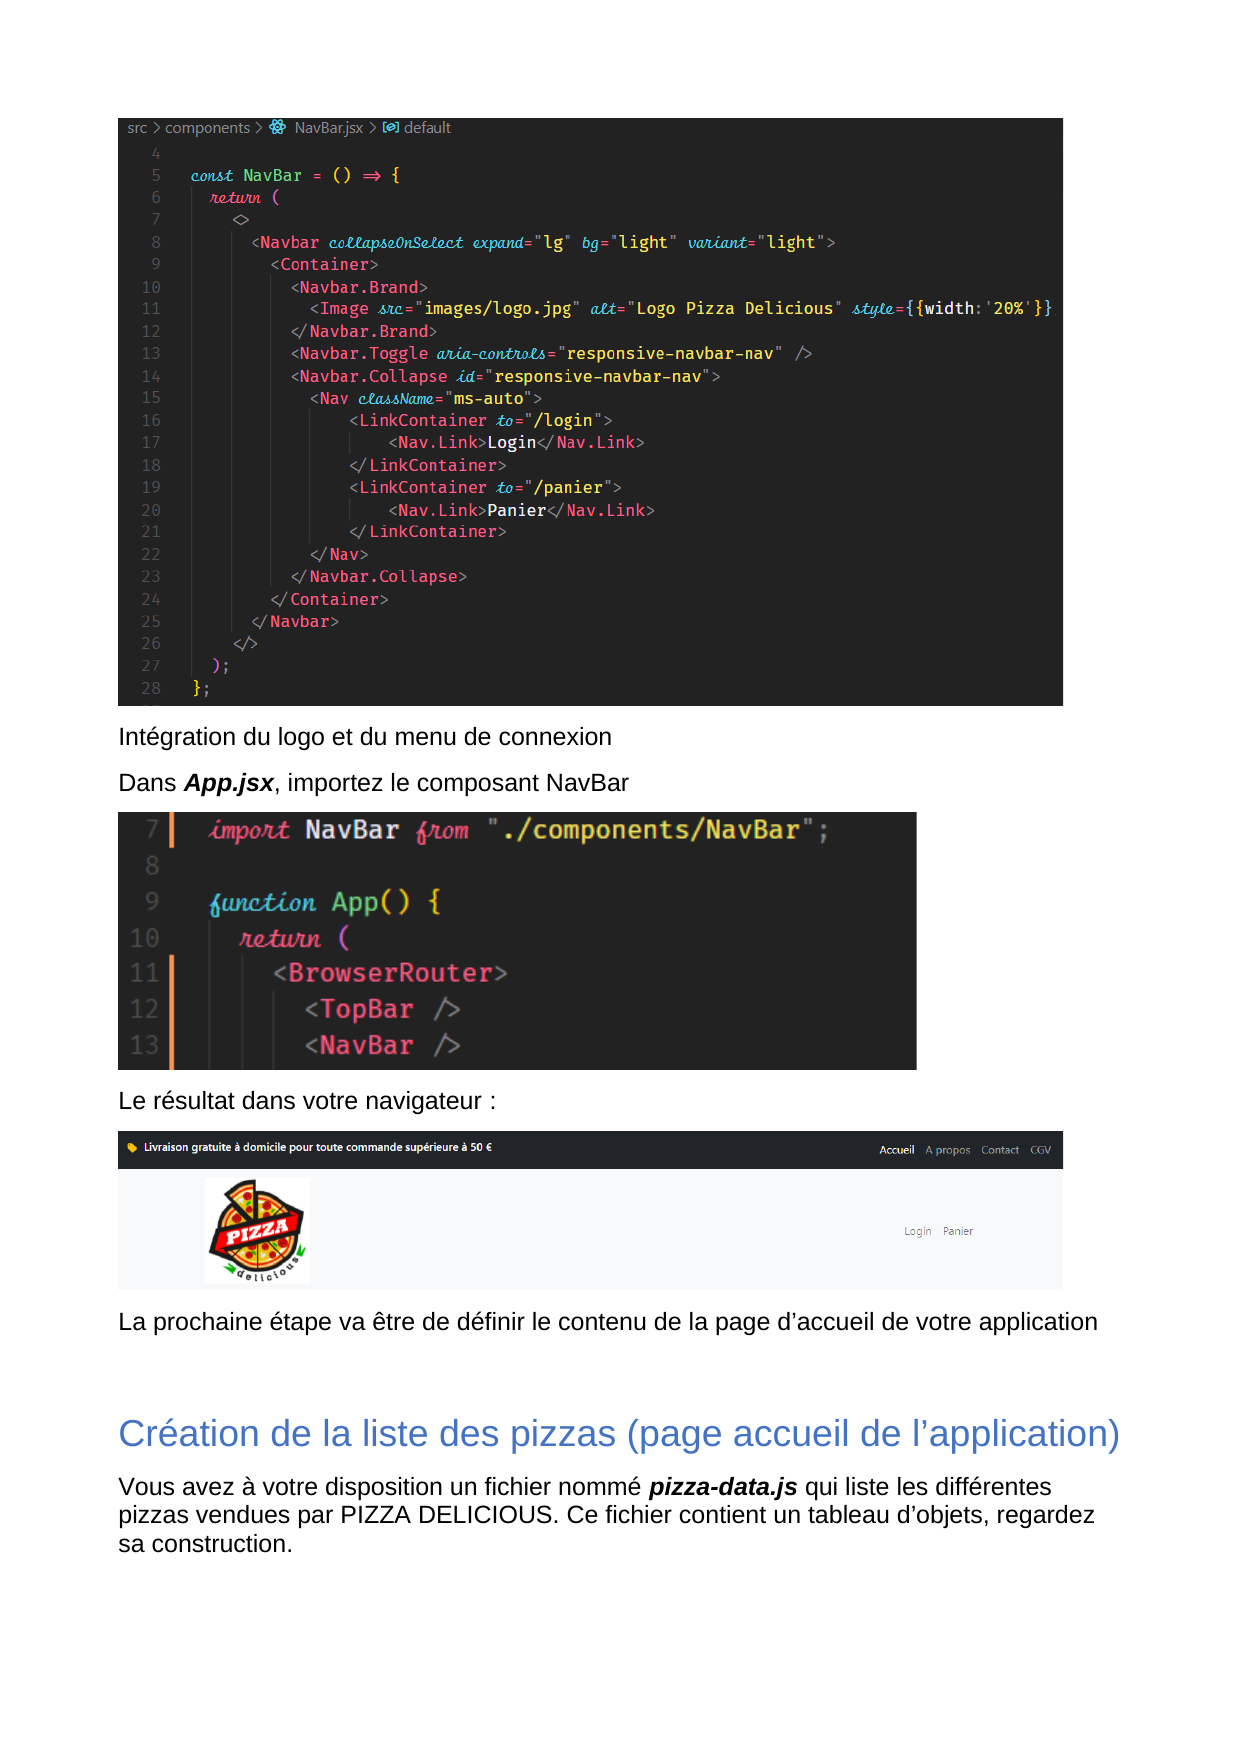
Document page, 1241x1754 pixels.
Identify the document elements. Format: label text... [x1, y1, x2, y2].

picture [118, 1131, 1064, 1290]
text Intégration du logo et du menu de connexion [118, 722, 1122, 751]
picture [118, 812, 917, 1070]
text Dans App.jsx, importez le composant NavBar [118, 767, 1122, 796]
text Le résultat dans votre navigateur : [118, 1086, 1122, 1114]
text Vous avez à votre disposition un fichier nommé pizza-data.js qui liste les différentes pizzas vendues par PIZZA DELICIOUS. Ce fichier contient un tableau d’objets, regardez sa construction. [118, 1471, 1122, 1558]
text La prochaine étape va être de définir le contenu de la page d’accueil de votre application [118, 1306, 1122, 1335]
text Création de la liste des pizzas (page accueil de l’application) [118, 1412, 1122, 1455]
picture [118, 118, 1064, 706]
